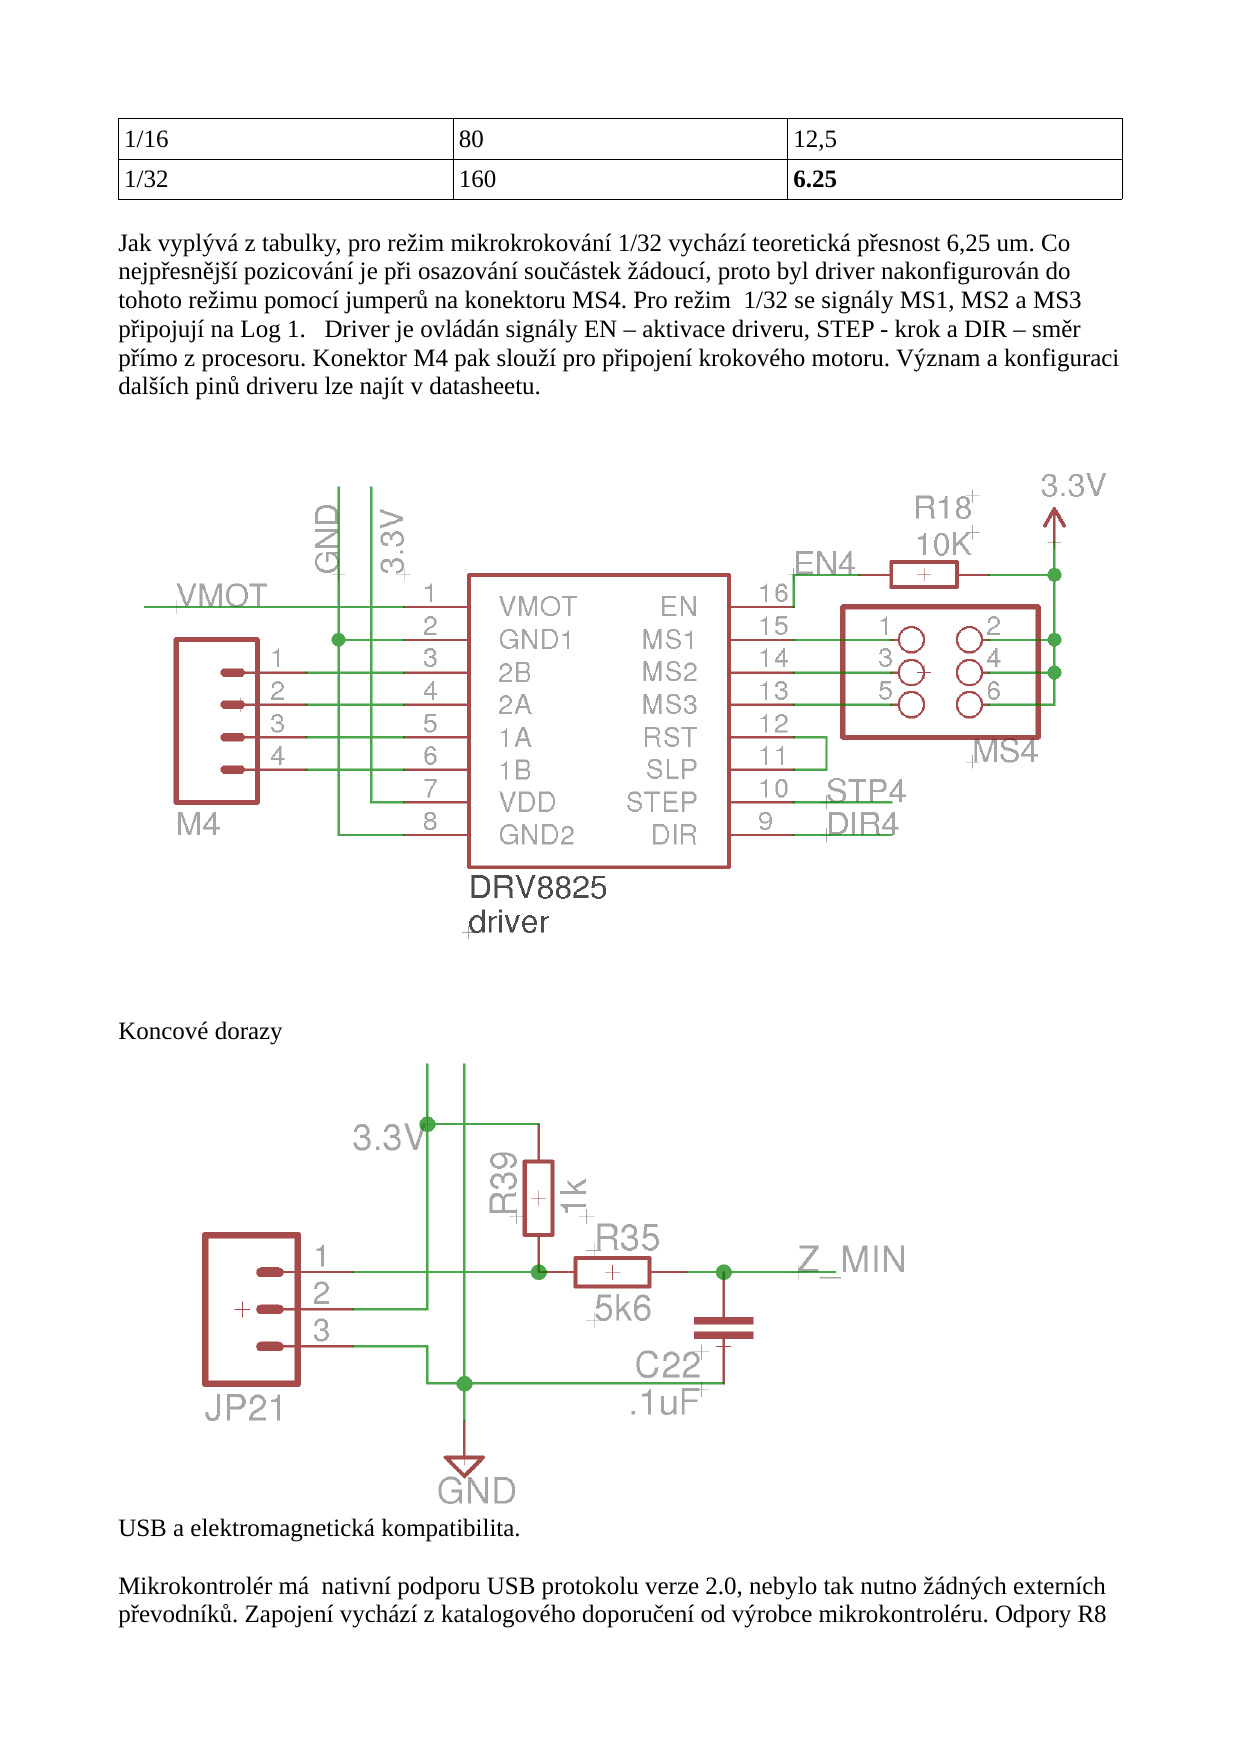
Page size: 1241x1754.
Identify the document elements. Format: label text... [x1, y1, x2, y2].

table_cell 80 [454, 119, 787, 158]
text Mikrokontrolér má nativní podporu USB protokolu verze 2.0, nebylo tak nutno žádných externích převodníků. Zapojení vychází z katalogového doporučení od výrobce mikrokontroléru. Odpory R8 [118, 1571, 1122, 1628]
picture [171, 1053, 923, 1514]
text USB a elektromagnetická kompatibilita. [118, 1045, 1122, 1542]
table_cell 1/32 [119, 160, 453, 199]
table_cell 1/16 [119, 119, 453, 158]
picture [118, 457, 1123, 959]
table_cell 160 [454, 160, 787, 199]
table_cell 6.25 [788, 160, 1122, 199]
text Koncové dorazy [118, 1016, 1122, 1045]
table_cell 12,5 [788, 119, 1122, 158]
text Jak vyplývá z tabulky, pro režim mikrokrokování 1/32 vychází teoretická přesnost 6,25 um. Co nejpřesnější pozicování je při osazování součástek žádoucí, proto byl driver nakonfigurován do tohoto režimu pomocí jumperů na konektoru MS4. Pro režim 1/32 se signály MS1, MS2 a MS3 připojují na Log 1. Driver je ovládán signály EN – aktivace driveru, STEP - krok a DIR – směr přímo z procesoru. Konektor M4 pak slouží pro připojení krokového motoru. Význam a konfiguraci dalších pinů driveru lze najít v datasheetu. [118, 228, 1122, 400]
